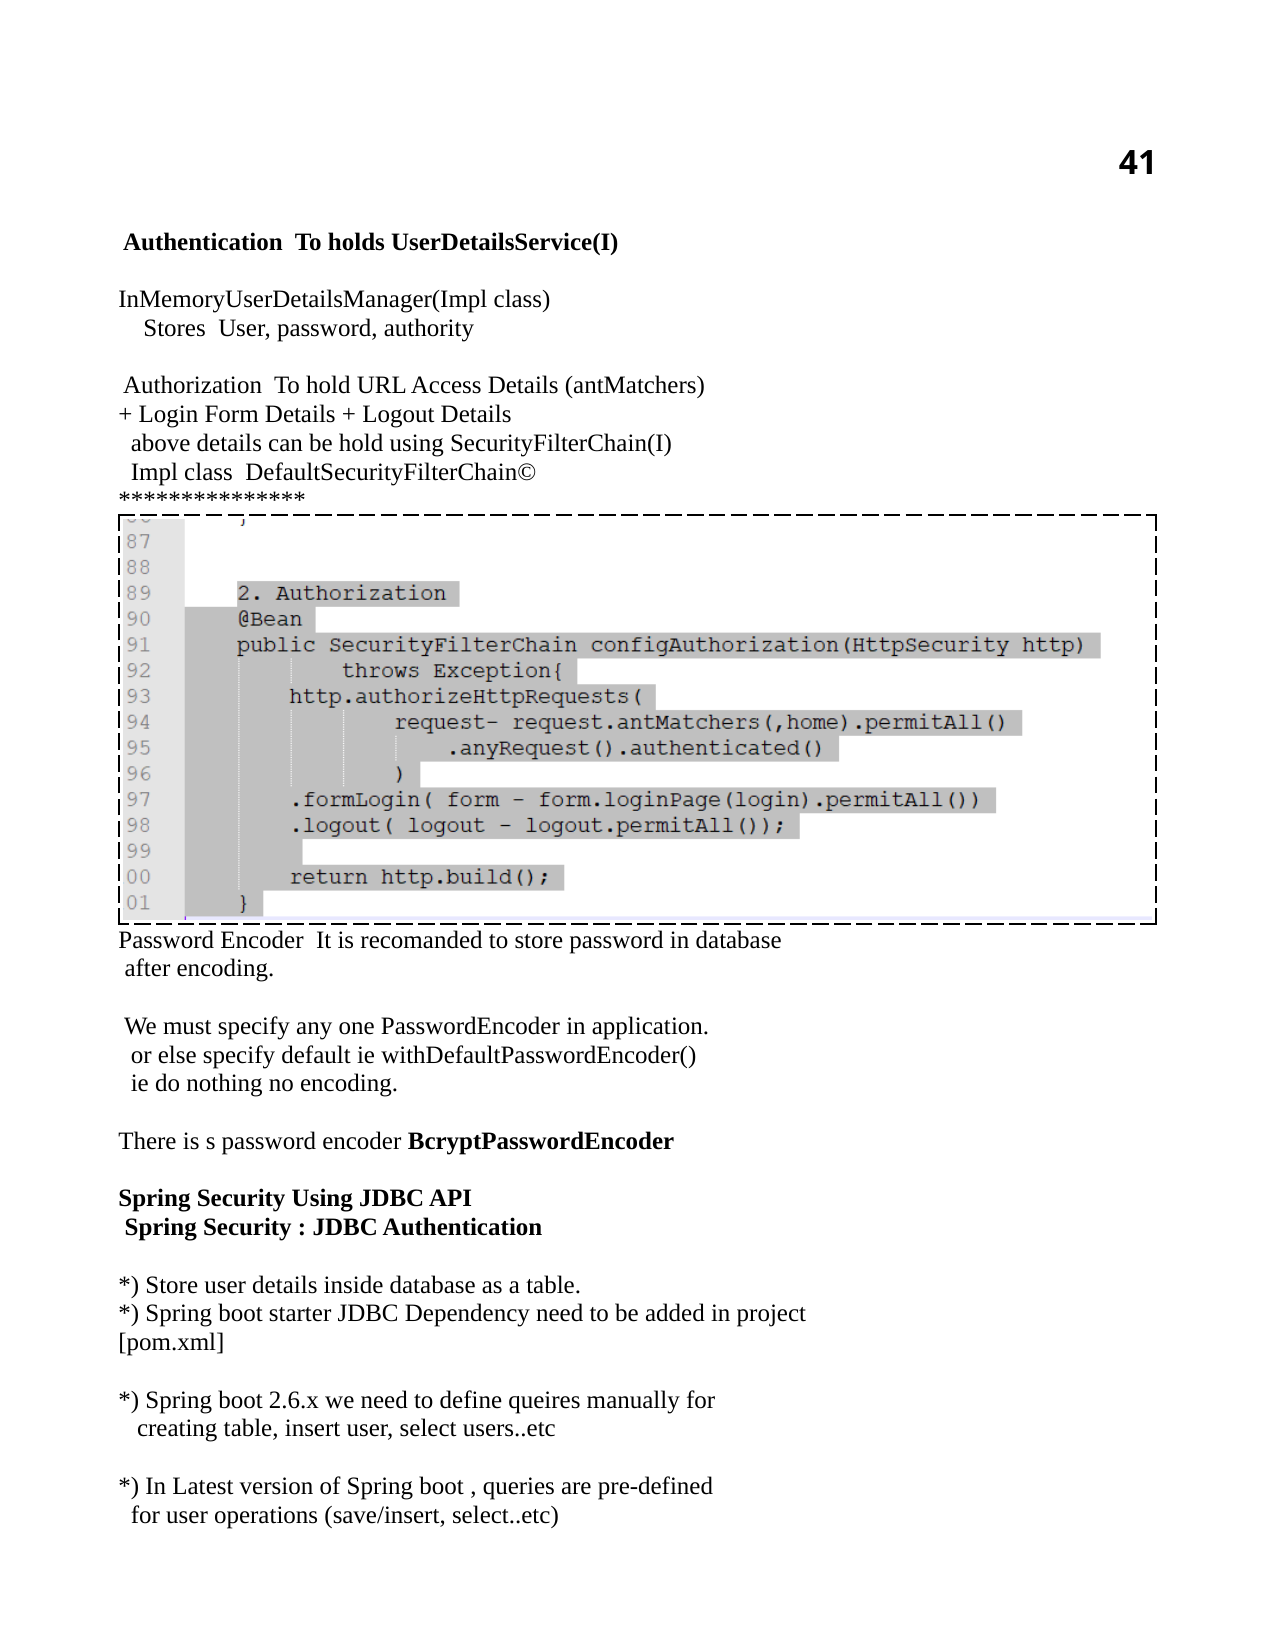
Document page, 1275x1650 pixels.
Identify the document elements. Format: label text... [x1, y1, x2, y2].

text after encoding. [118, 953, 1157, 982]
text for user operations (save/insert, select..etc) [118, 1500, 1157, 1528]
text Password Encoder It is recomanded to store password in database [118, 514, 1157, 953]
text + Login Form Details + Logout Details [118, 399, 1157, 428]
text Stores User, password, authority [118, 313, 1157, 342]
text above details can be hold using SecurityFilterChain(I) [118, 428, 1157, 457]
text Impl class DefaultSecurityFilterChain© [118, 457, 1157, 485]
text [pom.xml] [118, 1327, 1157, 1356]
text or else specify default ie withDefaultPasswordEncoder() [118, 1040, 1157, 1068]
text *) Spring boot 2.6.x we need to define queires manually for [118, 1385, 1157, 1413]
text We must specify any one PasswordEncoder in application. [118, 1011, 1157, 1040]
text Spring Security : JDBC Authentication [118, 1212, 1157, 1241]
picture [123, 519, 1152, 920]
text Authentication To holds UserDetailsService(I) InMemoryUserDetailsManager(Impl class) [118, 227, 1157, 313]
text *************** [118, 485, 1157, 514]
text *) Spring boot starter JDBC Dependency need to be added in project [118, 1298, 1157, 1327]
text Spring Security Using JDBC API [118, 1183, 1157, 1212]
text creating table, insert user, select users..etc [118, 1413, 1157, 1442]
text Authorization To hold URL Access Details (antMatchers) [118, 370, 1157, 399]
text ie do nothing no encoding. There is s password encoder BcryptPasswordEncoder [118, 1068, 1157, 1155]
text *) In Latest version of Spring boot , queries are pre-defined [118, 1471, 1157, 1500]
text *) Store user details inside database as a table. [118, 1270, 1157, 1298]
